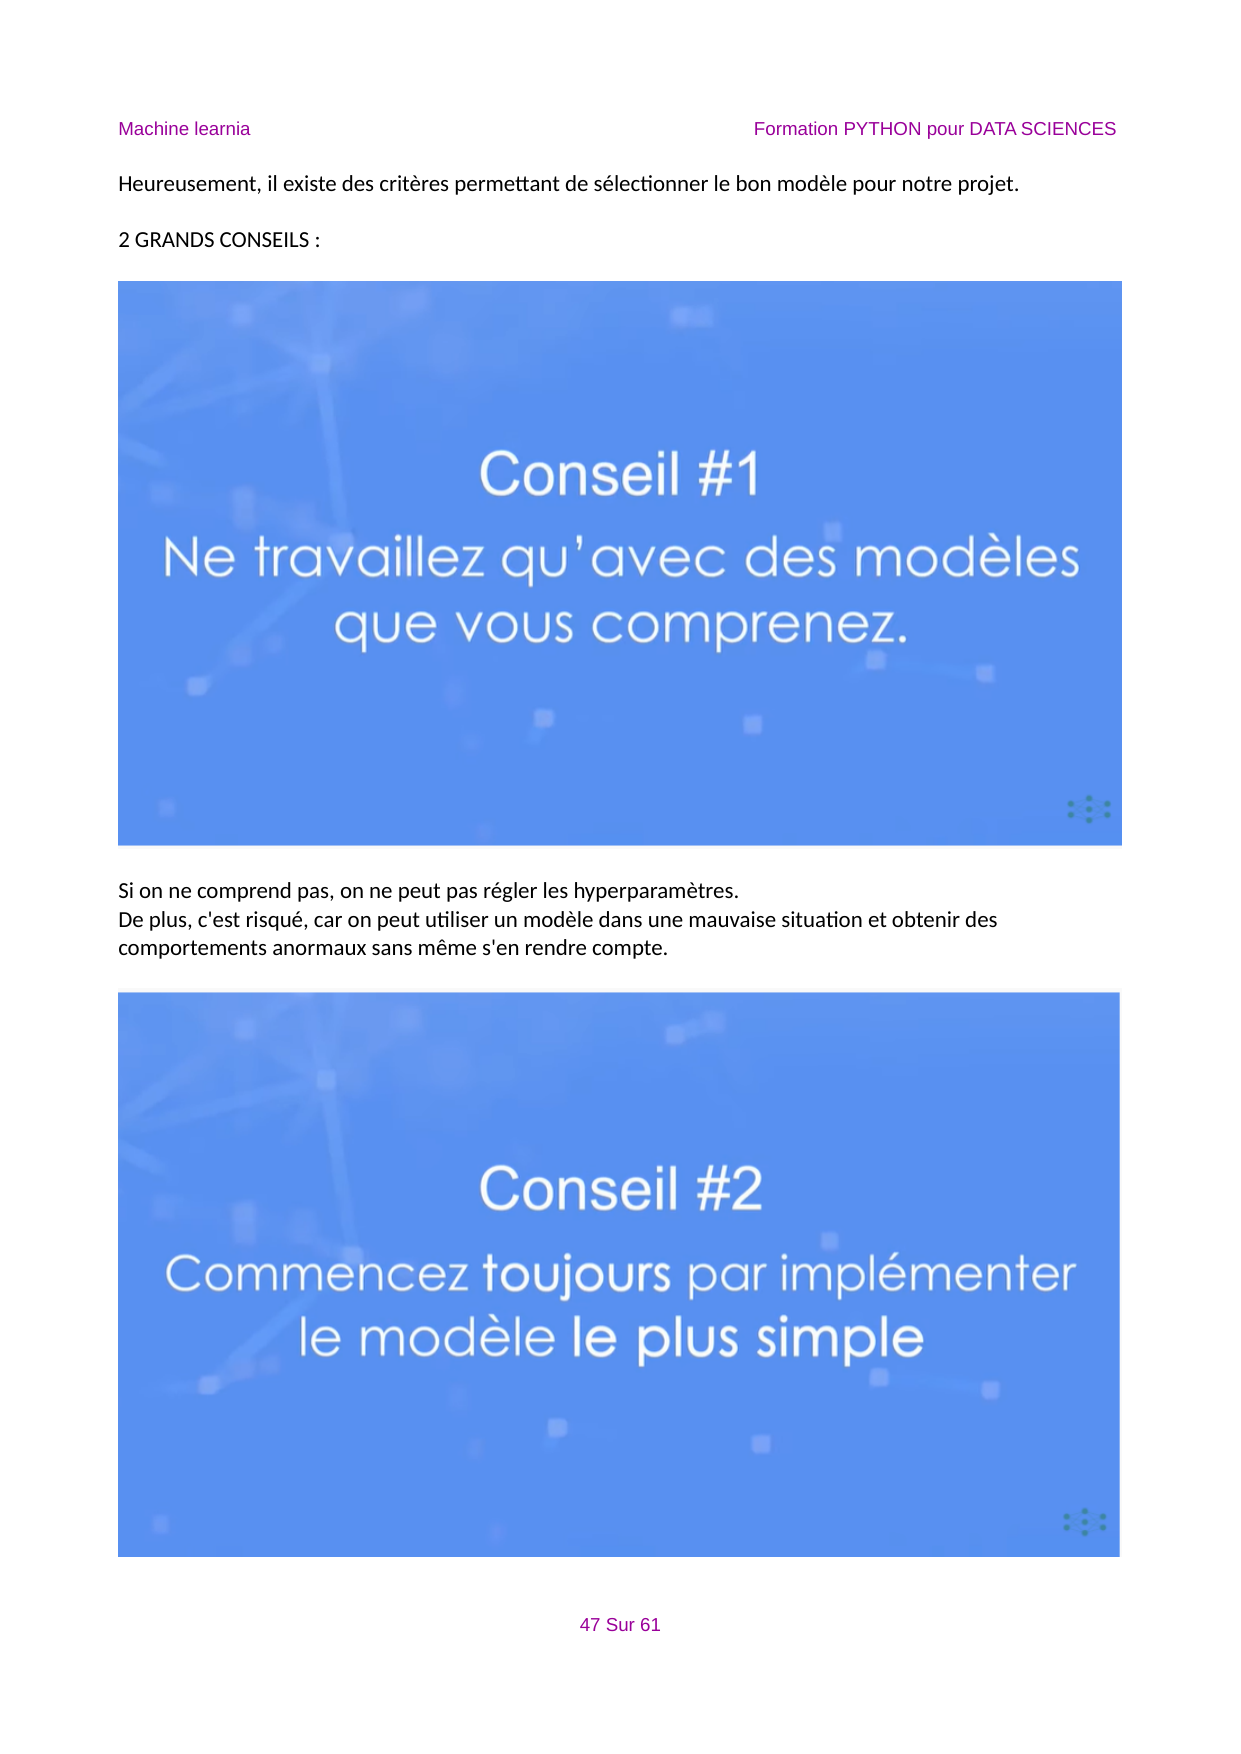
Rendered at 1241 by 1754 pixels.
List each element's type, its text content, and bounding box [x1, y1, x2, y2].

text Si on ne comprend pas, on ne peut pas régler les hyperparamètres. [118, 877, 1122, 905]
picture [118, 281, 1122, 849]
text De plus, c'est risqué, car on peut utiliser un modèle dans une mauvaise situation et obtenir des comportements anormaux sans même s'en rendre compte. [118, 905, 1122, 961]
picture [118, 988, 1122, 1557]
text Heureusement, il existe des critères permettant de sélectionner le bon modèle pour notre projet. [118, 169, 1122, 197]
text 2 GRANDS CONSEILS : [118, 225, 1122, 253]
